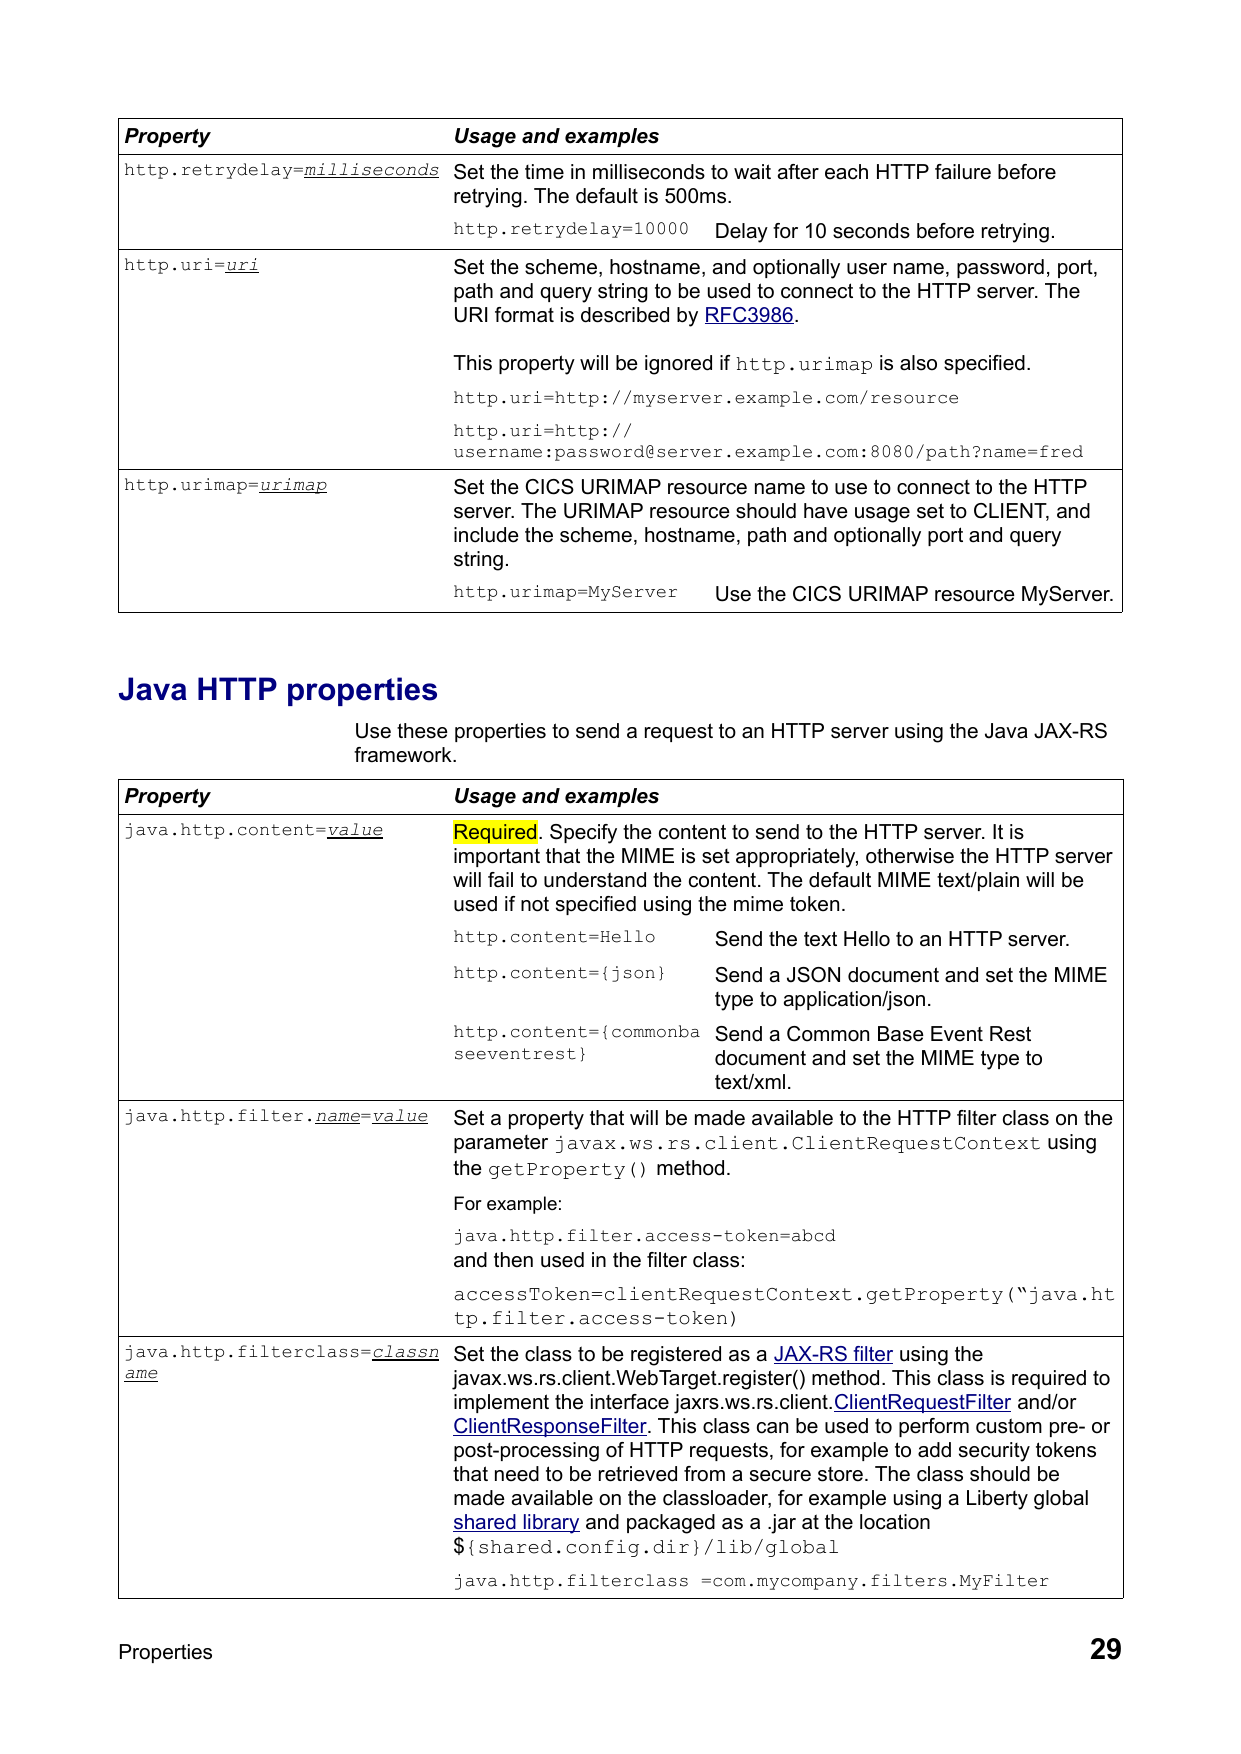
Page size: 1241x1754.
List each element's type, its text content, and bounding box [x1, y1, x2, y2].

table_cell http.content={commonbaseeventrest} [448, 1016, 709, 1100]
table_header Usage and examples [448, 119, 1122, 154]
table_cell java.http.content=value [119, 815, 447, 1100]
table_cell Set the scheme, hostname, and optionally user name, password, port, path and query string to be used to connect to the HTTP server. The URI format is described by RFC3986. This property will be ignored if http.urimap is also specified. [448, 250, 1122, 382]
table_cell http.uri=http://myserver.example.com/resource [448, 382, 1122, 415]
table_header Usage and examples [448, 780, 1123, 814]
table_cell [119, 1187, 447, 1336]
table_cell Send the text Hello to an HTTP server. [709, 921, 1123, 957]
table_cell Set the time in milliseconds to wait after each HTTP failure before retrying. The default is 500ms. [448, 155, 1122, 213]
table_cell Send a JSON document and set the MIME type to application/json. [709, 957, 1123, 1016]
table_cell Send a Common Base Event Rest document and set the MIME type to text/xml. [709, 1016, 1123, 1100]
table_cell Delay for 10 seconds before retrying. [709, 213, 1122, 249]
table_cell Set the CICS URIMAP resource name to use to connect to the HTTP server. The URIMAP resource should have usage set to CLIENT, and include the scheme, hostname, path and optionally port and query string. [448, 470, 1122, 576]
table_cell Set a property that will be made available to the HTTP filter class on the parameter javax.ws.rs.client.ClientRequestContext using the getProperty() method. [448, 1101, 1123, 1187]
table_cell http.urimap=MyServer [448, 576, 709, 612]
table_header Property [119, 780, 447, 814]
table_cell Use the CICS URIMAP resource MyServer. [709, 576, 1122, 612]
table_cell http.retrydelay=milliseconds [119, 155, 447, 249]
table_cell java.http.filterclass=classname [119, 1337, 447, 1598]
table_cell http.content={json} [448, 957, 709, 1016]
text Use these properties to send a request to an HTTP server using the Java JAX-RS framework. [354, 719, 1122, 767]
table_cell Set the class to be registered as a JAX-RS filter using the javax.ws.rs.client.WebTarget.register() method. This class is required to implement the interface jaxrs.ws.rs.client.ClientRequestFilter and/or ClientResponseFilter. This class can be used to perform custom pre- or post-processing of HTTP requests, for example to add security tokens that need to be retrieved from a secure store. The class should be made available on the classloader, for example using a Liberty global shared library and packaged as a .jar at the location ${shared.config.dir}/lib/global [448, 1337, 1123, 1565]
table_cell java.http.filterclass =com.mycompany.filters.MyFilter [448, 1565, 1123, 1598]
table_header Property [119, 119, 447, 154]
table_cell http.urimap=urimap [119, 470, 447, 612]
table_cell For example: java.http.filter.access-token=abcd and then used in the filter class: accessToken=clientRequestContext.getProperty(“java.http.filter.access-token) [448, 1187, 1123, 1336]
subtitle Java HTTP properties [118, 671, 1122, 707]
table_cell java.http.filter.name=value [119, 1101, 447, 1187]
table_cell http.retrydelay=10000 [448, 213, 709, 249]
table_cell http.uri=http://username:password@server.example.com:8080/path?name=fred [448, 415, 1122, 469]
table_cell http.uri=uri [119, 250, 447, 469]
table_cell Required. Specify the content to send to the HTTP server. It is important that the MIME is set appropriately, otherwise the HTTP server will fail to understand the content. The default MIME text/plain will be used if not specified using the mime token. [448, 815, 1123, 921]
table_cell http.content=Hello [448, 921, 709, 957]
